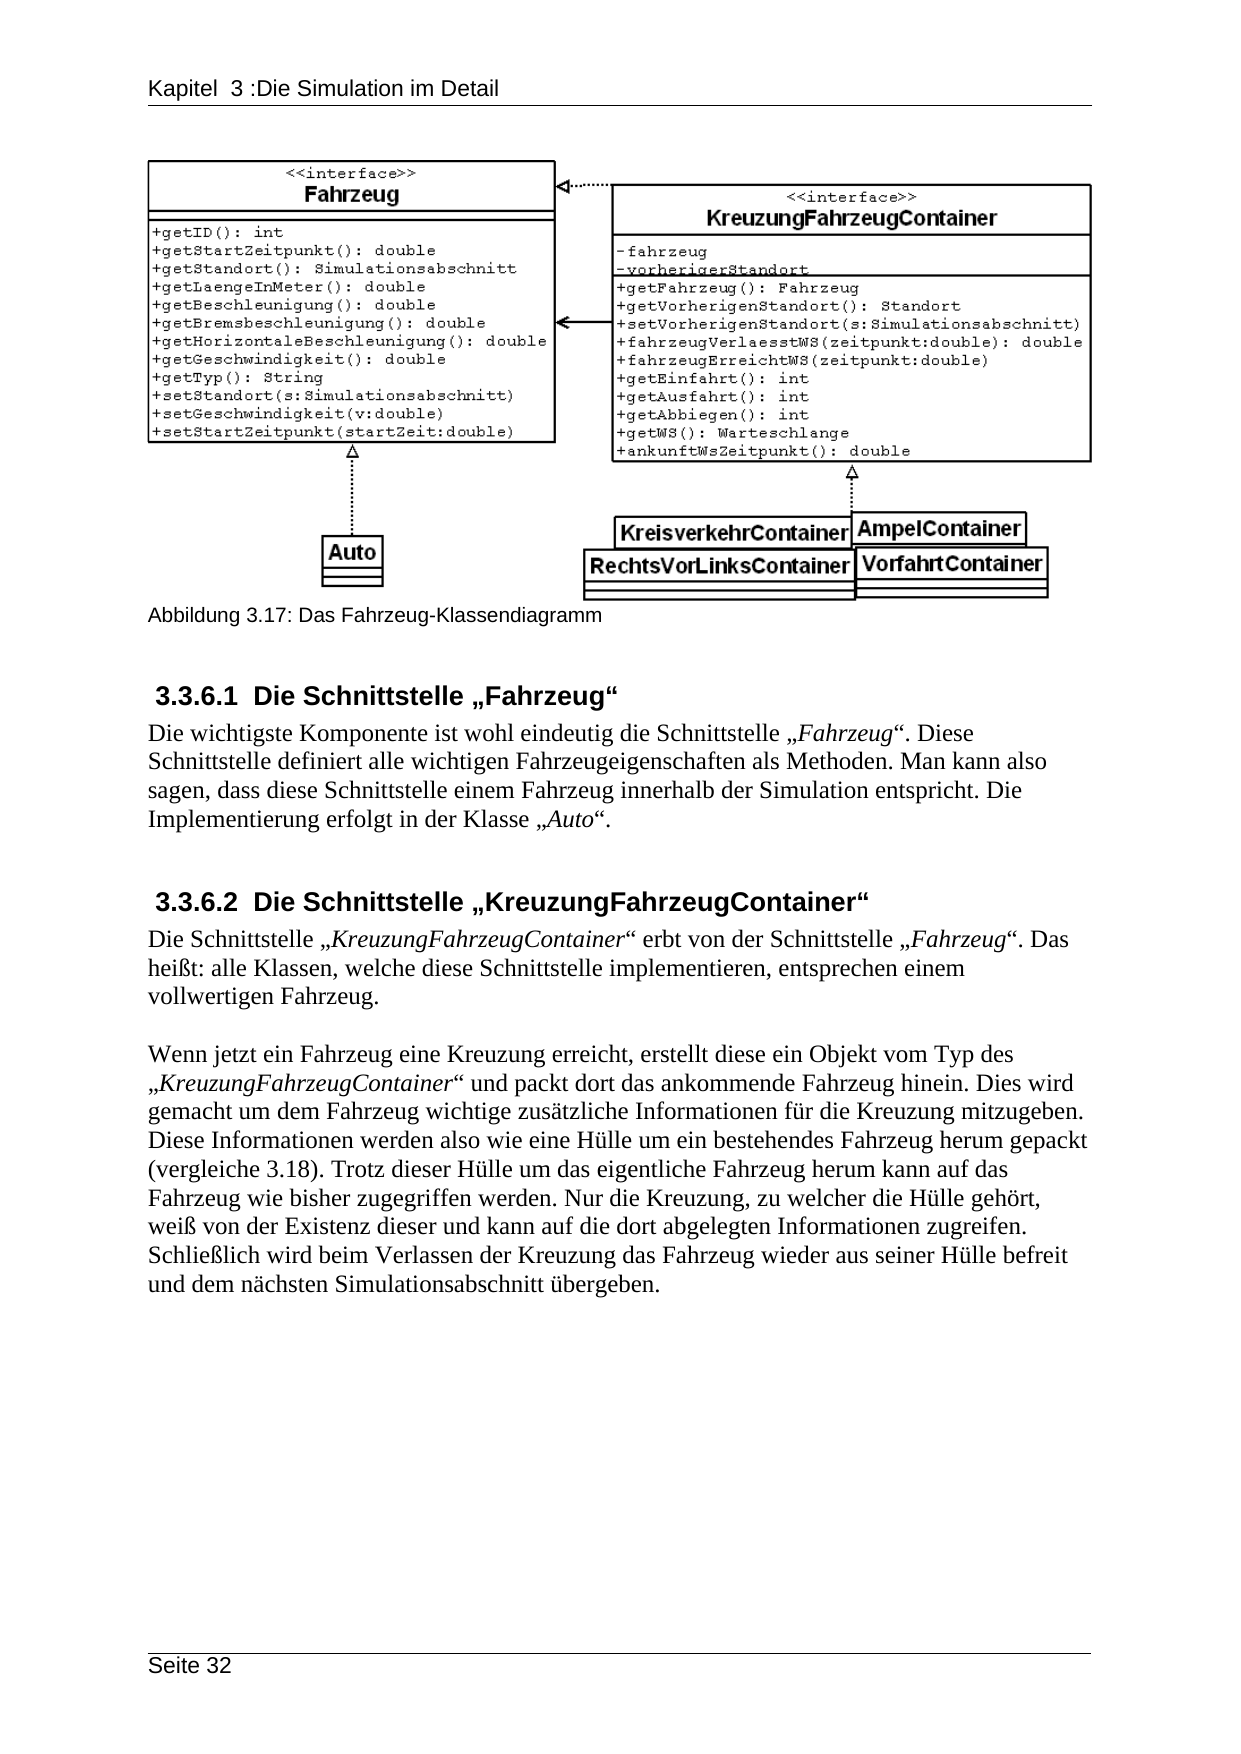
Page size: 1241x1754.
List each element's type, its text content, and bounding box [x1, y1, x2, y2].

text Wenn jetzt ein Fahrzeug eine Kreuzung erreicht, erstellt diese ein Objekt vom Typ des „KreuzungFahrzeugContainer“ und packt dort das ankommende Fahrzeug hinein. Dies wird gemacht um dem Fahrzeug wichtige zusätzliche Informationen für die Kreuzung mitzugeben. [148, 1039, 1092, 1125]
text Die wichtigste Komponente ist wohl eindeutig die Schnittstelle „Fahrzeug“. Diese Schnittstelle definiert alle wichtigen Fahrzeugeigenschaften als Methoden. Man kann also sagen, dass diese Schnittstelle einem Fahrzeug innerhalb der Simulation entspricht. Die Implementierung erfolgt in der Klasse „Auto“. [148, 718, 1092, 833]
subtitle Die Schnittstelle „Fahrzeug“ [148, 680, 1092, 711]
text Die Schnittstelle „KreuzungFahrzeugContainer“ erbt von der Schnittstelle „Fahrzeug“. Das heißt: alle Klassen, welche diese Schnittstelle implementieren, entsprechen einem vollwertigen Fahrzeug. [148, 924, 1092, 1010]
text Abbildung 3.17: Das Fahrzeug-Klassendiagramm [148, 603, 1092, 626]
picture [147, 160, 1093, 603]
text Diese Informationen werden also wie eine Hülle um ein bestehendes Fahrzeug herum gepackt (vergleiche Abbildung 3.18). Trotz dieser Hülle um das eigentliche Fahrzeug herum kann auf das Fahrzeug wie bisher zugegriffen werden. Nur die Kreuzung, zu welcher die Hülle gehört, weiß von der Existenz dieser und kann auf die dort abgelegten Informationen zugreifen. Schließlich wird beim Verlassen der Kreuzung das Fahrzeug wieder aus seiner Hülle befreit und dem nächsten Simulationsabschnitt übergeben. [148, 1125, 1092, 1298]
subtitle Die Schnittstelle „KreuzungFahrzeugContainer“ [148, 886, 1092, 918]
